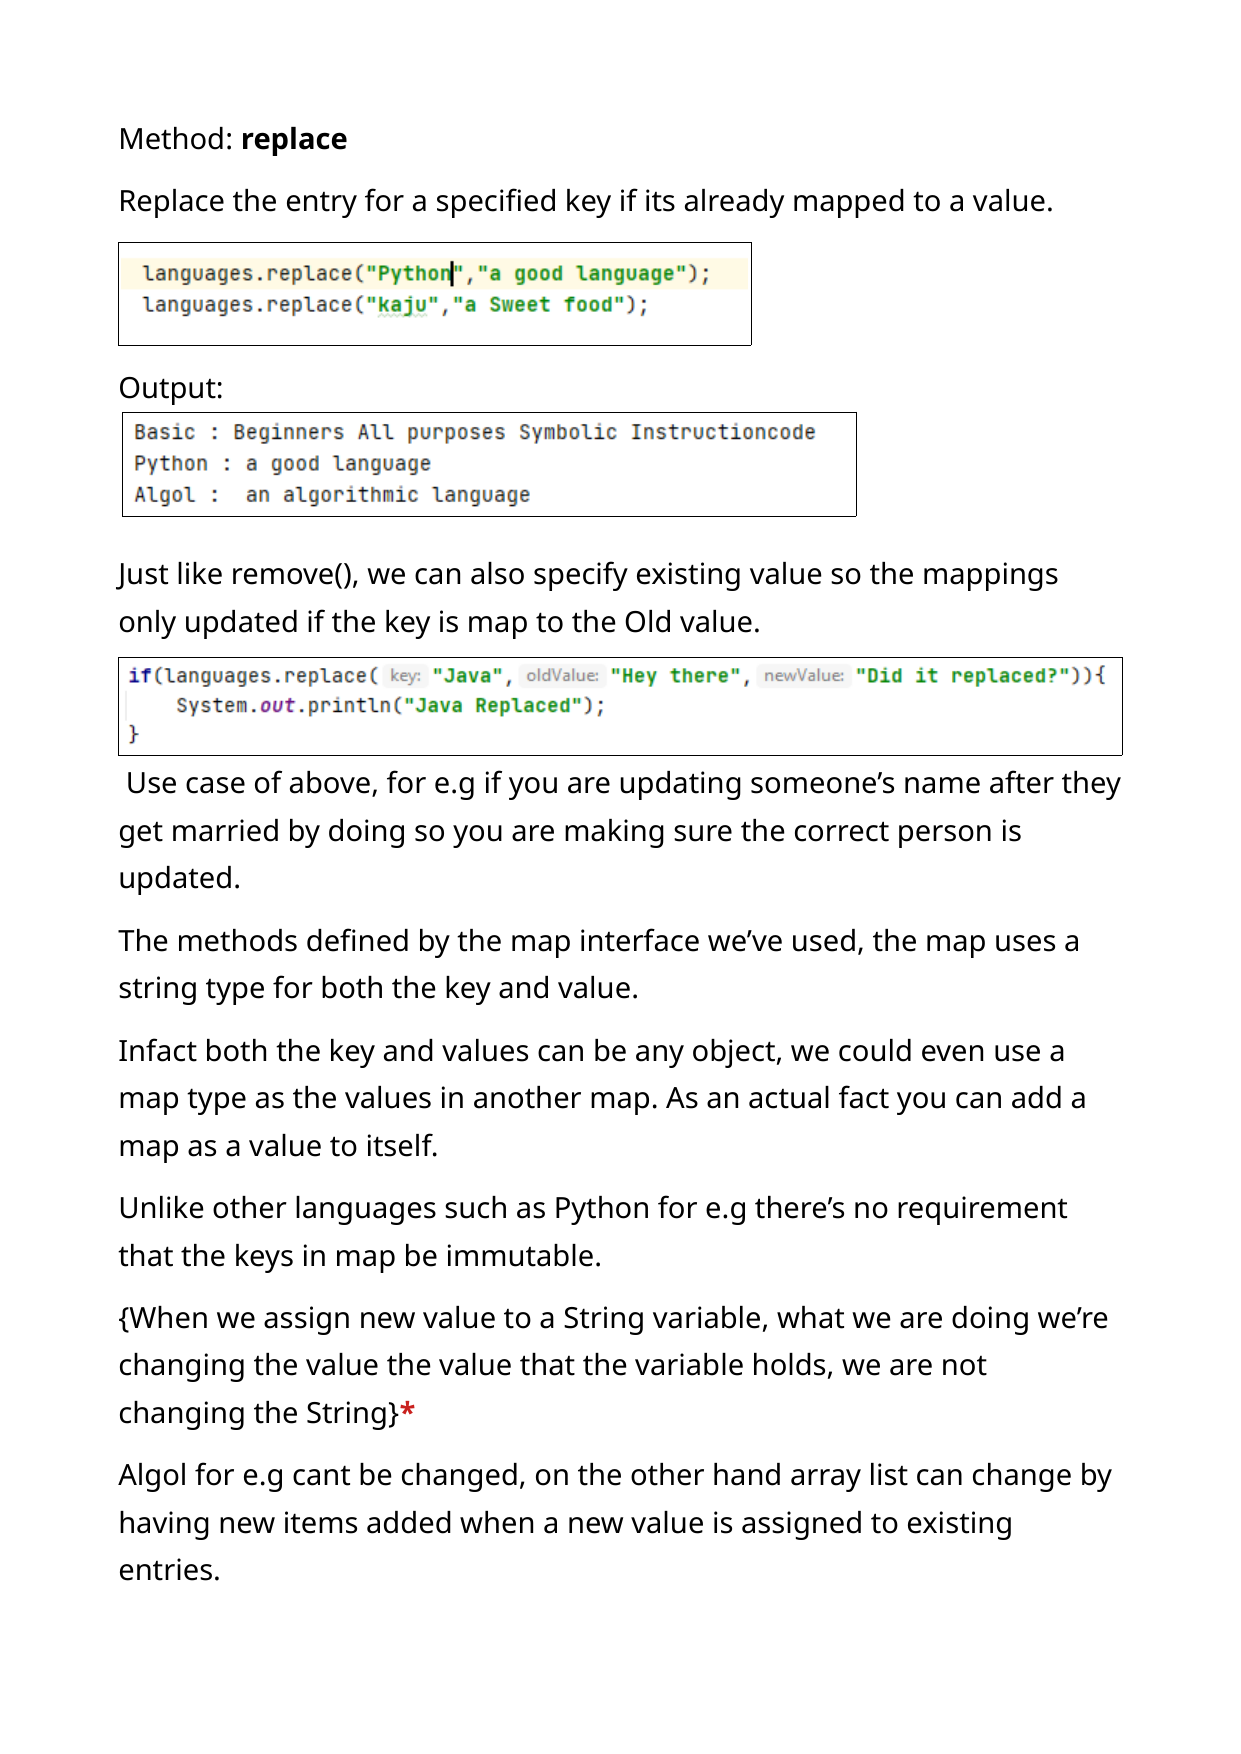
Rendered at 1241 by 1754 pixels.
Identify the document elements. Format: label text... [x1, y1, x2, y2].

text {When we assign new value to a String variable, what we are doing we’re changing the value the value that the variable holds, we are not changing the String}* [118, 1297, 1122, 1432]
picture [121, 245, 748, 343]
text Replace the entry for a specified key if its already mapped to a value. [118, 180, 1122, 220]
text [119, 658, 1122, 755]
text Use case of above, for e.g if you are updating someone’s name after they get married by doing so you are making sure the correct person is updated. [118, 756, 1122, 897]
text Just like remove(), we can also specify existing value so the mappings only updated if the key is map to the Old value. [118, 553, 1122, 641]
picture [121, 660, 1120, 752]
picture [125, 414, 854, 514]
text Method: replace [118, 118, 1122, 158]
text The methods defined by the map interface we’ve used, the map uses a string type for both the key and value. [118, 920, 1122, 1007]
text Algol for e.g cant be changed, on the other hand array list can change by having new items added when a new value is assigned to existing entries. [118, 1454, 1122, 1589]
text Output: [118, 367, 1122, 407]
text Unlike other languages such as Python for e.g there’s no requirement that the keys in map be immutable. [118, 1187, 1122, 1274]
text Infact both the key and values can be any object, we could even use a map type as the values in another map. As an actual fact you can add a map as a value to itself. [118, 1030, 1122, 1165]
